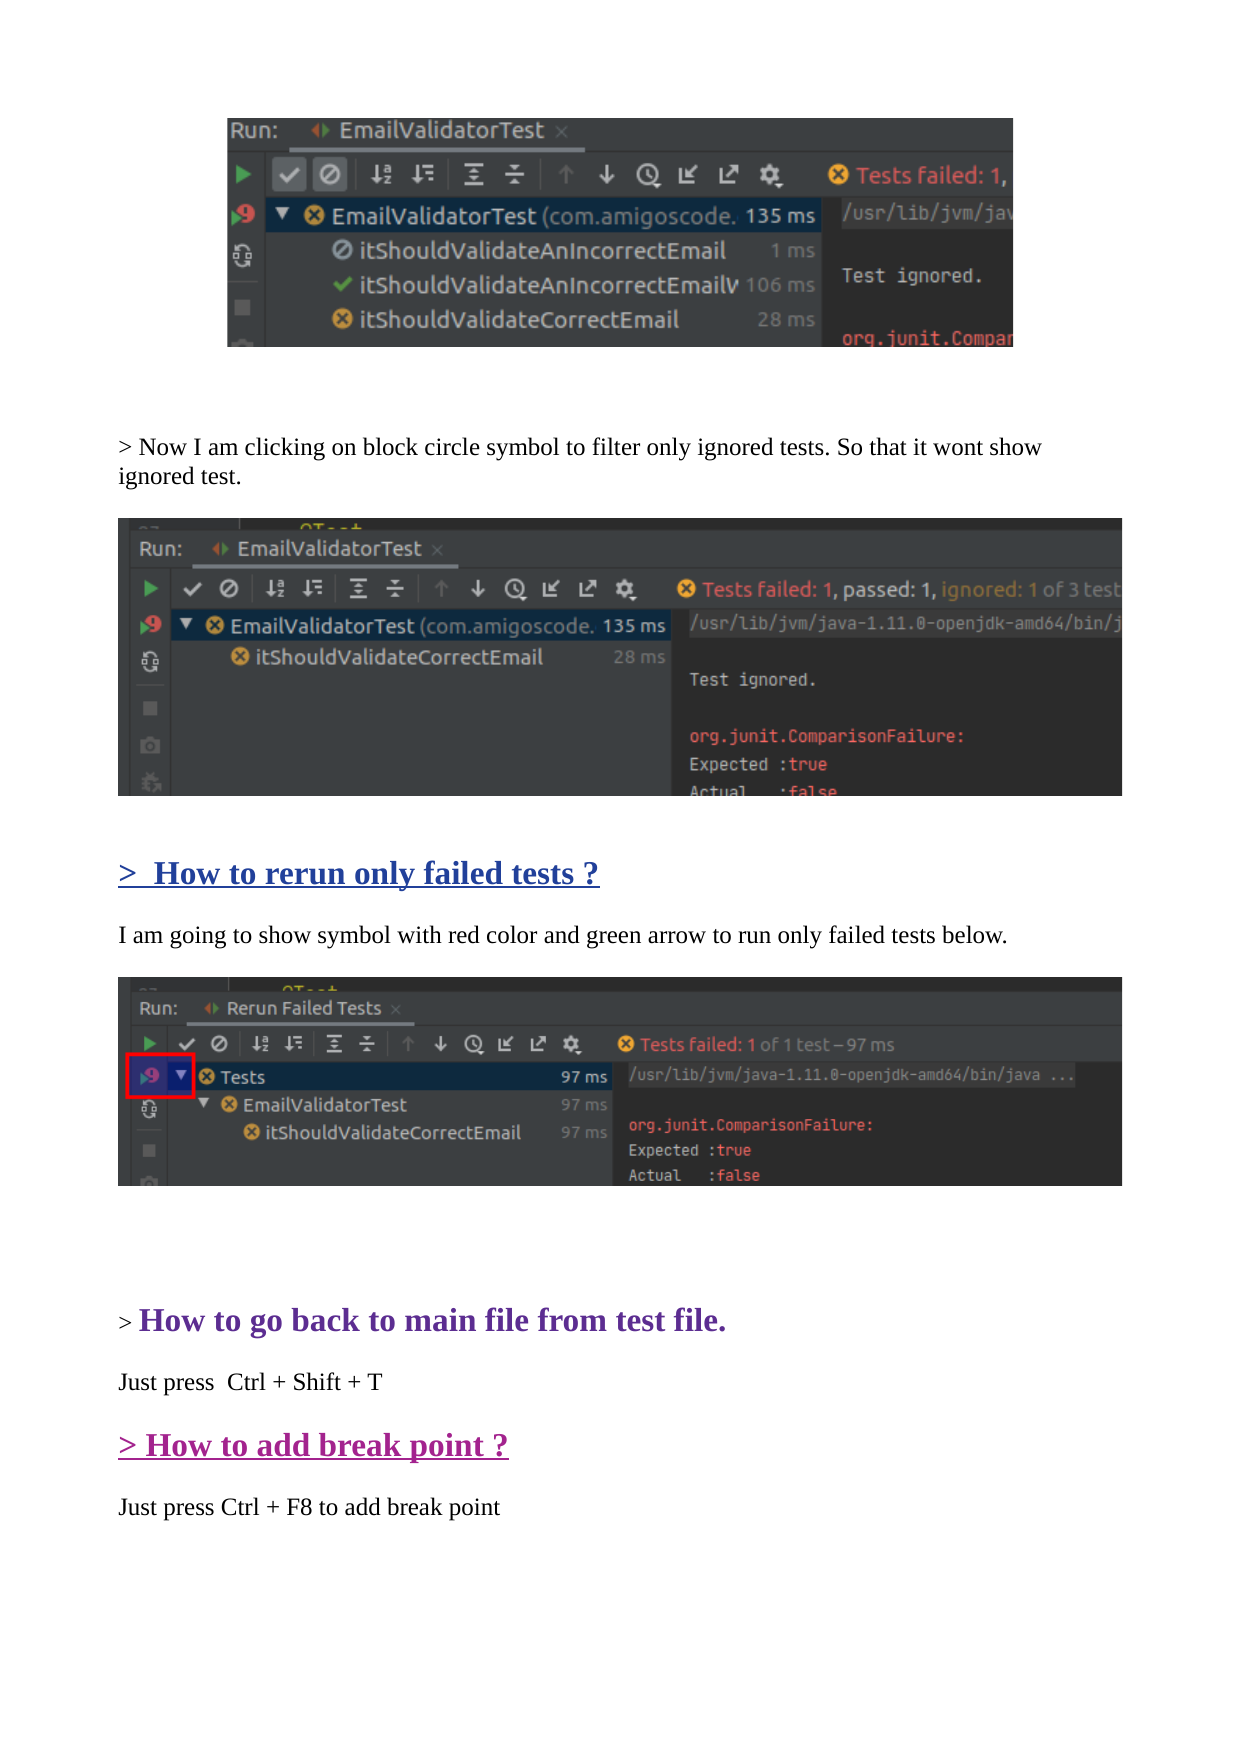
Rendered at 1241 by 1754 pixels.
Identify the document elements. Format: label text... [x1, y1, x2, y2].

text Just press Ctrl + Shift + T [118, 1367, 1122, 1396]
picture [118, 977, 1123, 1186]
text > Now I am clicking on block circle symbol to filter only ignored tests. So that it wont show ignored test. [118, 432, 1122, 490]
text I am going to show symbol with red color and green arrow to run only failed tests below. [118, 920, 1122, 949]
text > How to add break point ? [118, 1425, 1122, 1463]
text Just press Ctrl + F8 to add break point [118, 1492, 1122, 1521]
text > How to go back to main file from test file. [118, 1300, 1122, 1339]
picture [227, 118, 1014, 347]
picture [118, 518, 1123, 796]
text > How to rerun only failed tests ? [118, 853, 1122, 892]
